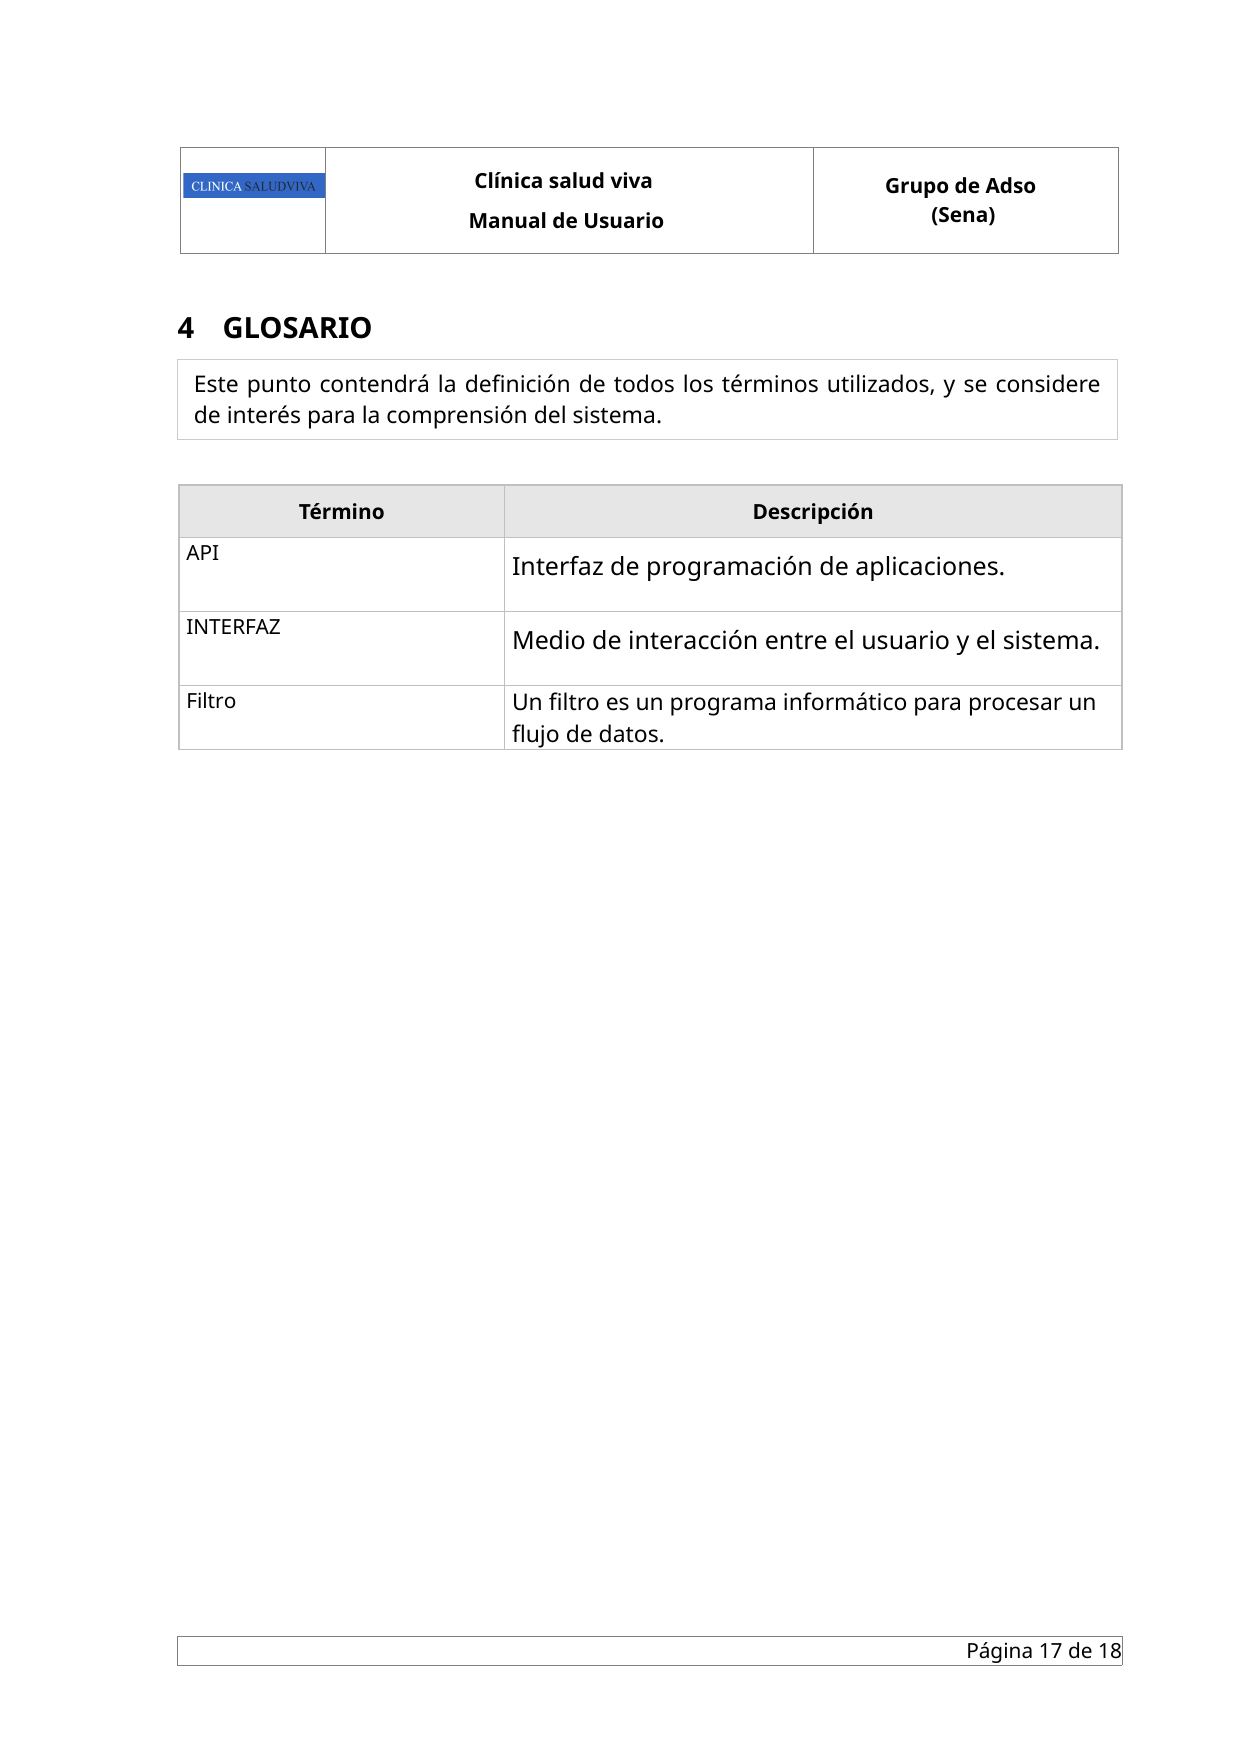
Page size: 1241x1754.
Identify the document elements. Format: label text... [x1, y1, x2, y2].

table_cell Filtro [180, 686, 504, 749]
table_cell Un filtro es un programa informático para procesar un flujo de datos. [505, 686, 1121, 749]
text Este punto contendrá la definición de todos los términos utilizados, y se considere de interés para la comprensión del sistema. [194, 368, 1101, 431]
table_cell Interfaz de programación de aplicaciones. [505, 538, 1121, 611]
table_header Término [180, 486, 504, 537]
subtitle GLOSARIO [177, 307, 1122, 347]
table_header Descripción [505, 486, 1121, 537]
table_cell Medio de interacción entre el usuario y el sistema. [505, 612, 1121, 685]
table_cell API [180, 538, 504, 611]
table_cell INTERFAZ [180, 612, 504, 685]
